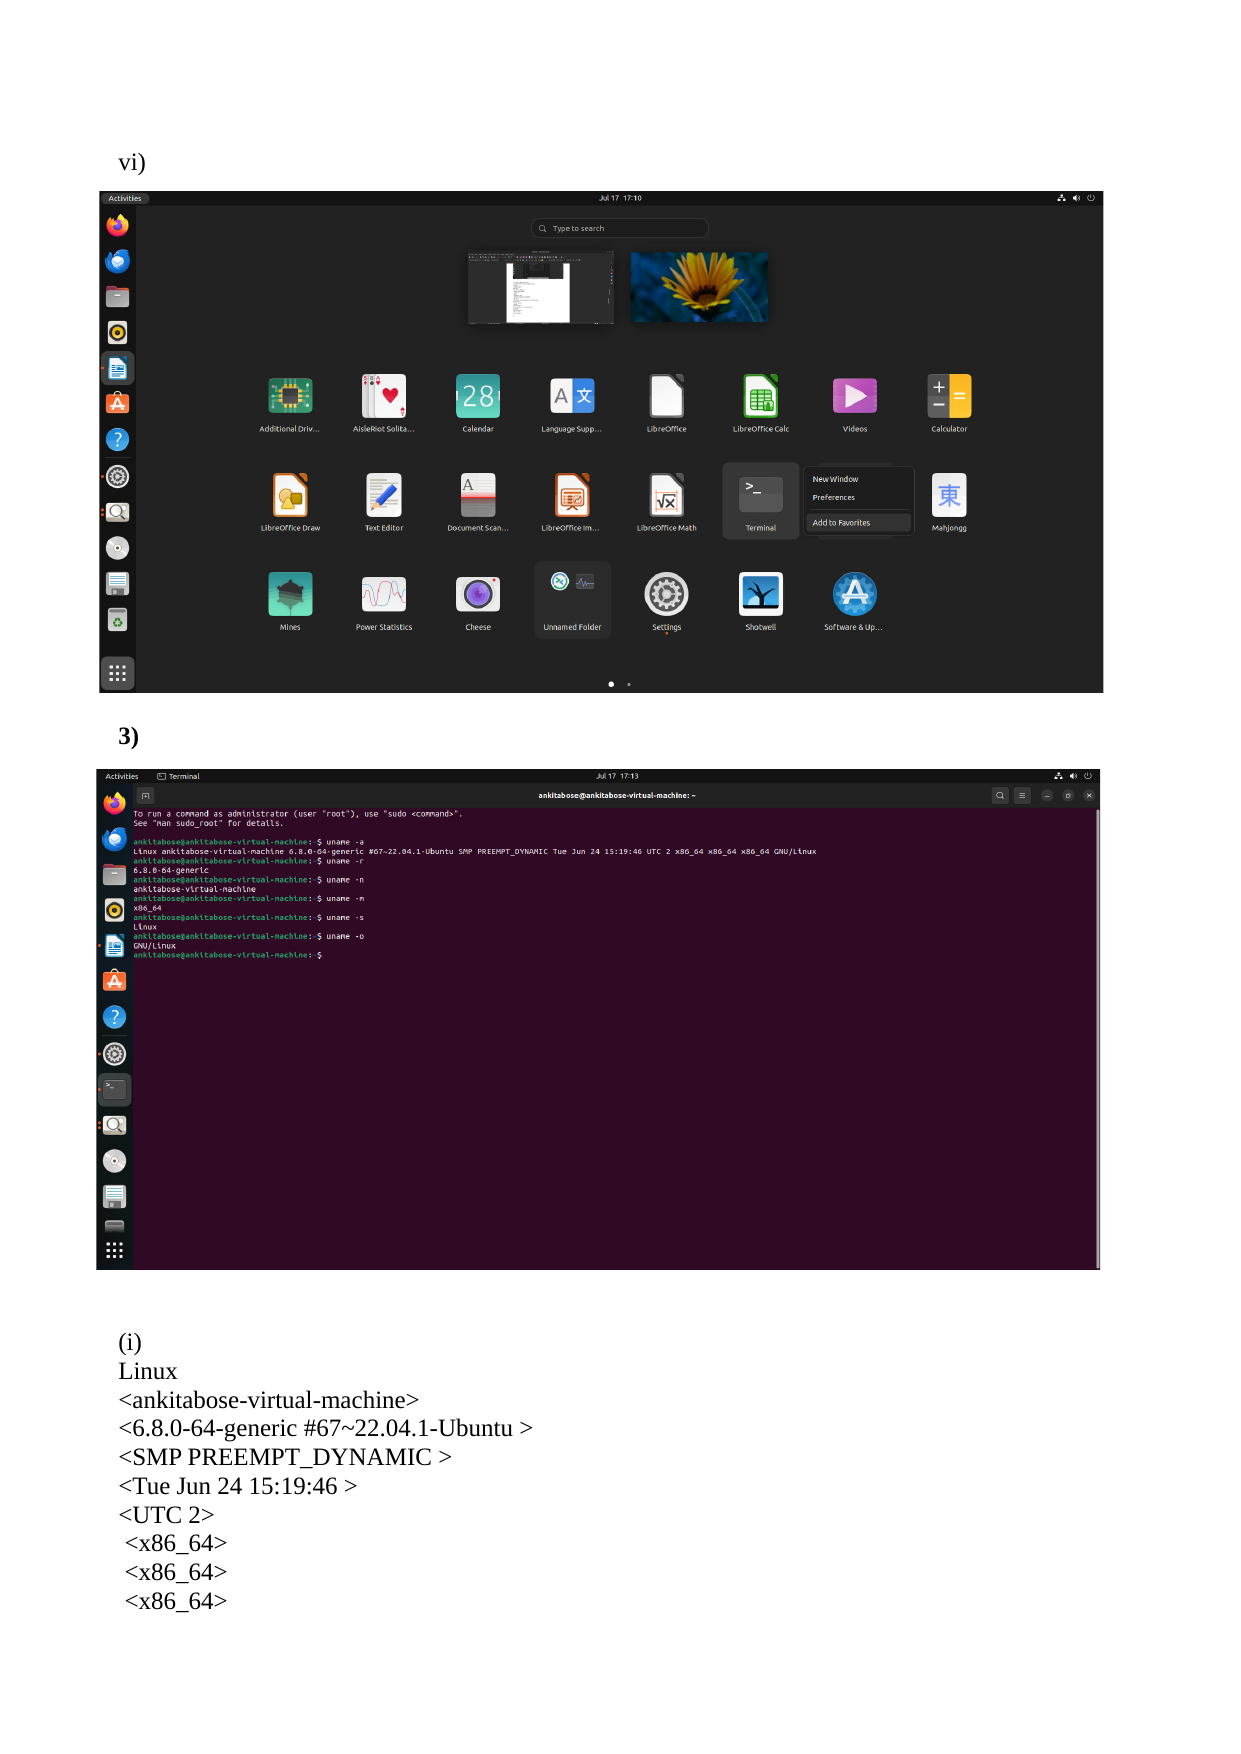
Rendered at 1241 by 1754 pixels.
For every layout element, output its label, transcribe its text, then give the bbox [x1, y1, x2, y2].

text <6.8.0-64-generic #67~22.04.1-Ubuntu > [118, 1413, 1122, 1442]
text <x86_64> [118, 1557, 1122, 1586]
picture [99, 191, 1104, 693]
text <UTC 2> [118, 1500, 1122, 1528]
text <ankitabose-virtual-machine> [118, 1385, 1122, 1413]
text <x86_64> [118, 1586, 1122, 1615]
text vi) [118, 147, 1122, 176]
picture [96, 769, 1101, 1270]
text (i) [118, 1327, 1122, 1356]
text 3) [118, 721, 1122, 750]
text <Tue Jun 24 15:19:46 > [118, 1471, 1122, 1500]
text <SMP PREEMPT_DYNAMIC > [118, 1442, 1122, 1471]
text <x86_64> [118, 1528, 1122, 1557]
text Linux [118, 1356, 1122, 1385]
